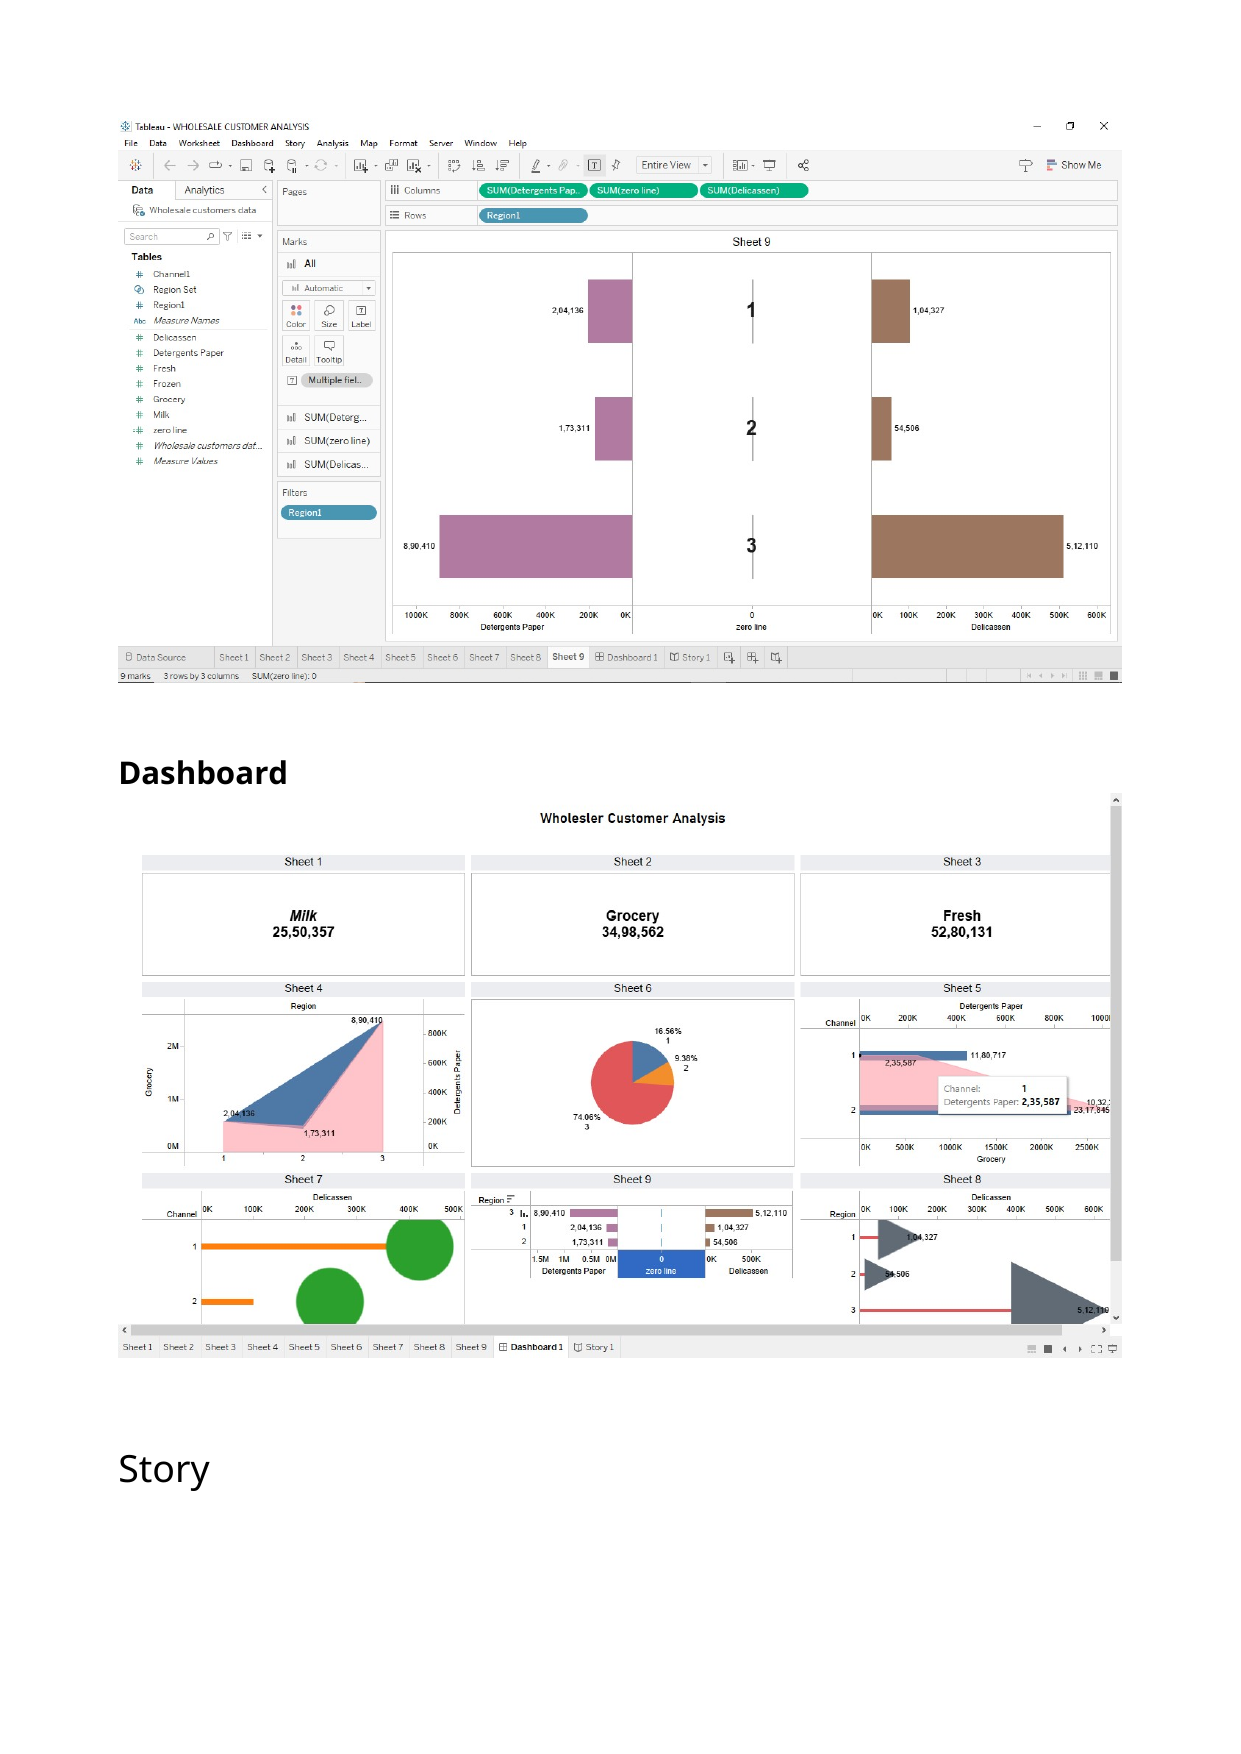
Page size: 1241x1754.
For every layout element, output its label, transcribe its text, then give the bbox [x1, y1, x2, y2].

picture [118, 793, 1122, 1358]
text Story [118, 1443, 1122, 1494]
text Dashboard [118, 751, 1122, 793]
picture [118, 118, 1122, 683]
